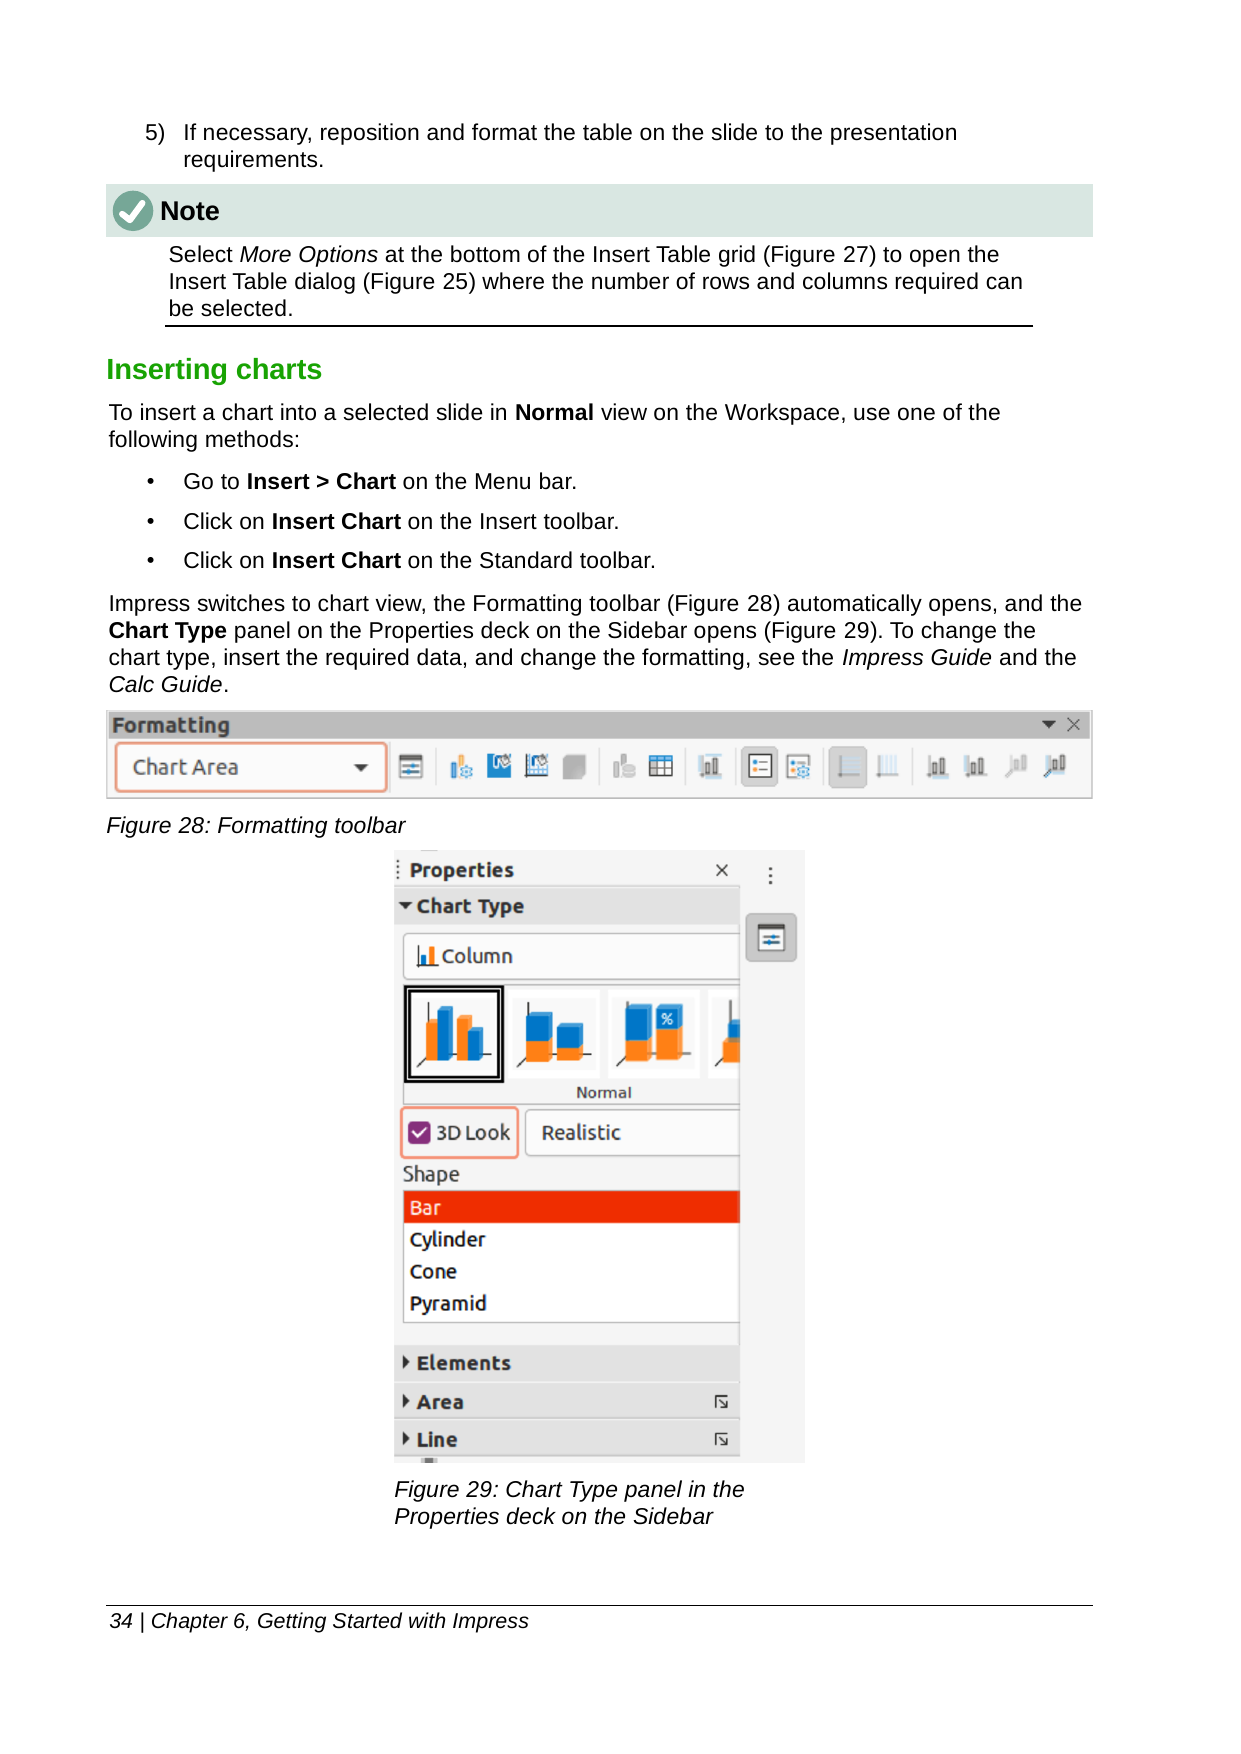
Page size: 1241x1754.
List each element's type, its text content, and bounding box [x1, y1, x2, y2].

text Figure 28: Formatting toolbar [106, 811, 1093, 838]
list To insert a chart into a selected slide in Normal view on the Workspace, use one of the following methods: [108, 398, 1093, 452]
subtitle Note [106, 184, 1093, 237]
picture [394, 850, 805, 1463]
text Figure 29: Chart Type panel in the Properties deck on the Sidebar [394, 1475, 805, 1529]
subtitle Inserting charts [106, 352, 1093, 385]
picture [106, 710, 1093, 799]
list Go to Insert > Chart on the Menu bar. [144, 464, 1093, 494]
list Click on Insert Chart on the Standard toolbar. [144, 544, 1093, 577]
text Impress switches to chart view, the Formatting toolbar (Figure 28) automatically opens, and the Chart Type panel on the Properties deck on the Sidebar opens (Figure 29). To change the chart type, insert the required data, and change the formatting, see the Impress Guide and the Calc Guide. [108, 589, 1093, 697]
list Click on Insert Chart on the Insert toolbar. [144, 504, 1093, 534]
list If necessary, reposition and format the table on the slide to the presentation requirements. [165, 118, 1093, 172]
text Select More Options at the bottom of the Insert Table grid (Figure 27) to open the Insert Table dialog (Figure 25) where the number of rows and columns required can be selected. [165, 237, 1033, 325]
